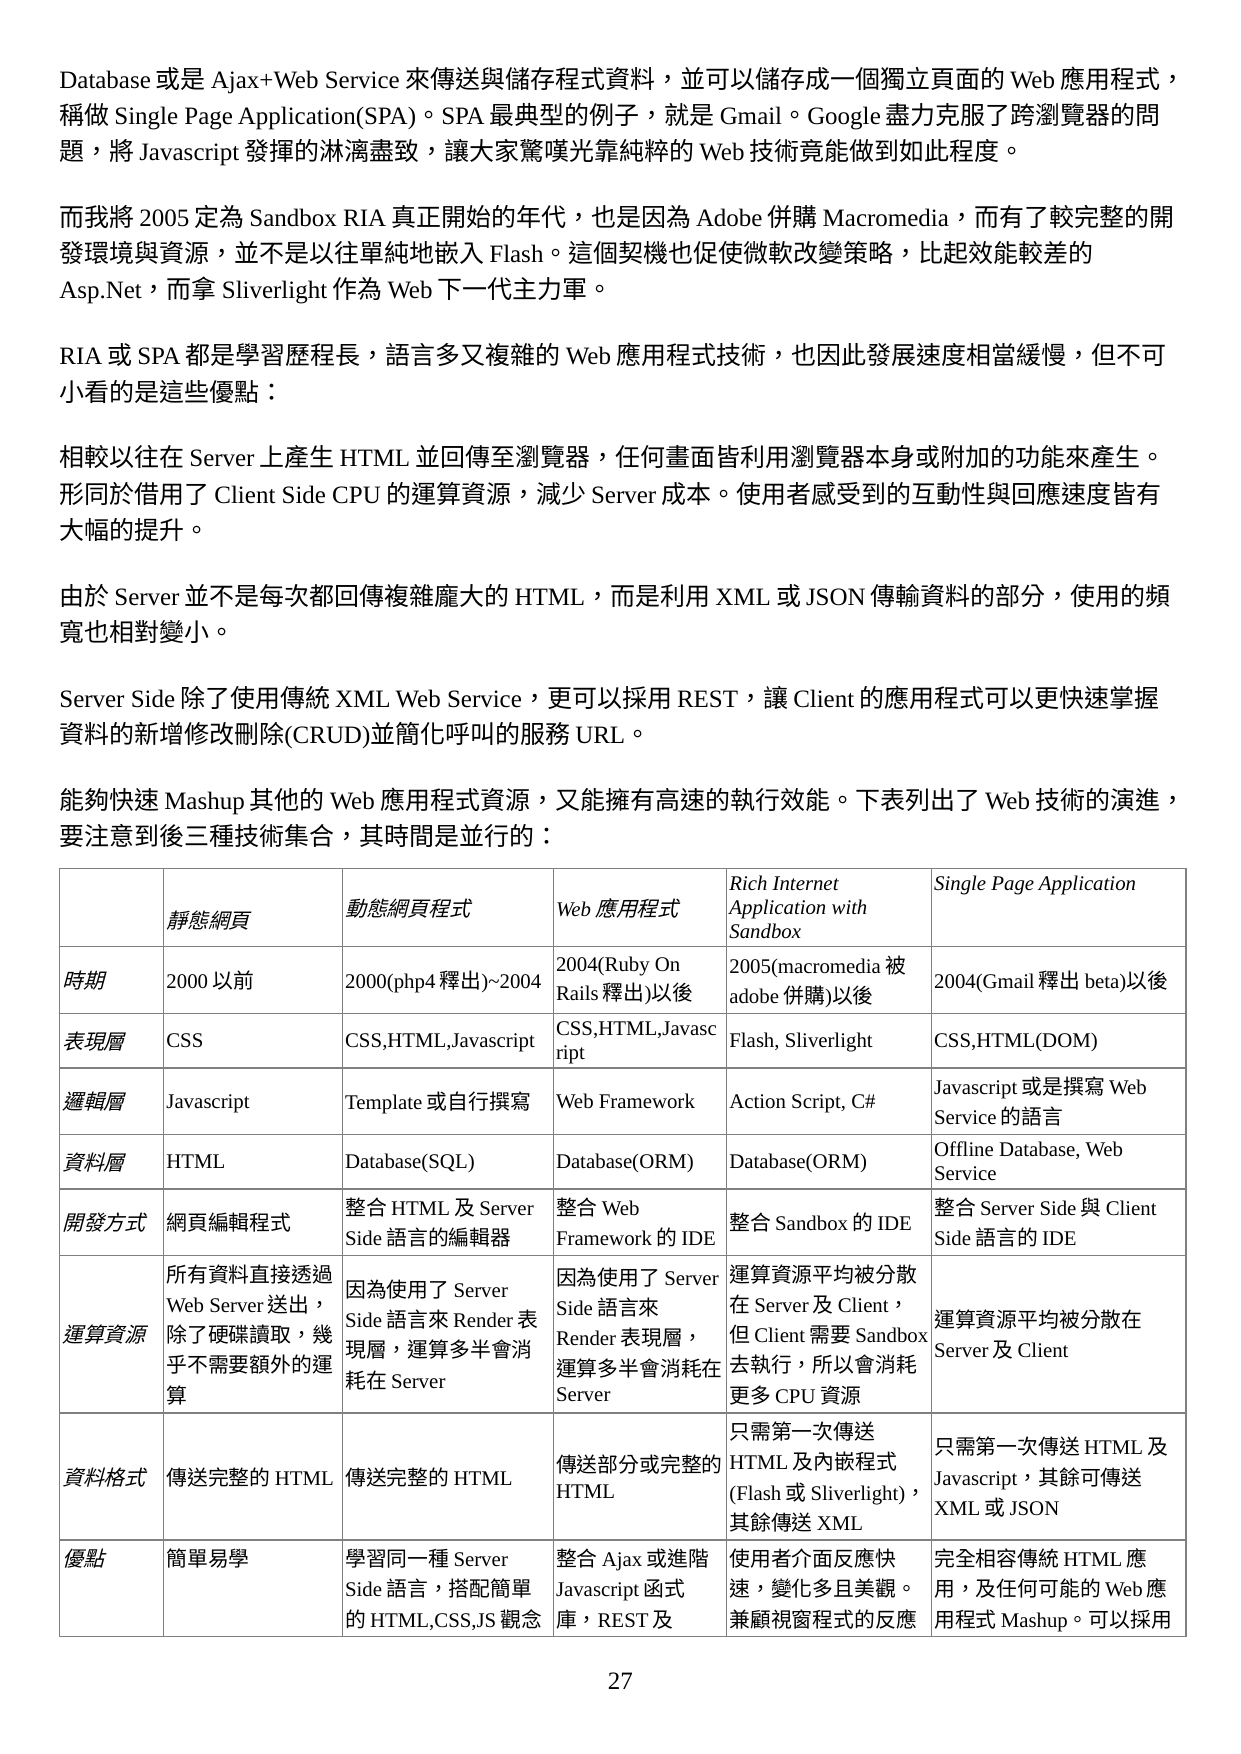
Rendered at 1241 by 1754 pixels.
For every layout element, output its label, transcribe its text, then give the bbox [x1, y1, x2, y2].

table_cell HTML [164, 1135, 342, 1188]
table_cell Web Framework [554, 1069, 726, 1134]
table_cell 傳送部分或完整的HTML [554, 1414, 726, 1539]
table_cell 開發方式 [60, 1190, 163, 1255]
table_cell 學習同一種Server Side語言，搭配簡單的HTML,CSS,JS觀念 [343, 1541, 553, 1636]
table_cell 邏輯層 [60, 1069, 163, 1134]
table_cell 網頁編輯程式 [164, 1190, 342, 1255]
table_cell 因為使用了Server Side語言來Render表現層，運算多半會消耗在Server [554, 1256, 726, 1412]
table_header Web應用程式 [554, 869, 726, 946]
table_cell 運算資源平均被分散在Server及Client，但Client需要Sandbox去執行，所以會消耗更多CPU資源 [727, 1256, 931, 1412]
table_cell 時期 [60, 947, 163, 1013]
text 由於Server並不是每次都回傳複雜龐大的HTML，而是利用XML或JSON傳輸資料的部分，使用的頻寬也相對變小。 [59, 576, 1181, 649]
text 能夠快速Mashup其他的Web應用程式資源，又能擁有高速的執行效能。下表列出了Web技術的演進，要注意到後三種技術集合，其時間是並行的： [59, 780, 1181, 853]
table_cell 整合Server Side與Client Side語言的IDE [932, 1190, 1185, 1255]
table_cell 2004(Ruby On Rails釋出)以後 [554, 947, 726, 1013]
table_header Rich Internet Application with Sandbox [727, 869, 931, 946]
table_cell 所有資料直接透過Web Server送出，除了硬碟讀取，幾乎不需要額外的運算 [164, 1256, 342, 1412]
table_cell 優點 [60, 1541, 163, 1636]
table_cell 整合Ajax或進階Javascript函式庫，REST及 [554, 1541, 726, 1636]
table_cell 只需第一次傳送HTML及內嵌程式(Flash或Sliverlight)，其餘傳送XML [727, 1414, 931, 1539]
table_cell 2004(Gmail釋出beta)以後 [932, 947, 1185, 1013]
table_cell CSS,HTML(DOM) [932, 1014, 1185, 1067]
text 相較以往在Server上產生HTML並回傳至瀏覽器，任何畫面皆利用瀏覽器本身或附加的功能來產生。形同於借用了Client Side CPU的運算資源，減少Server成本。使用者感受到的互動性與回應速度皆有大幅的提升。 [59, 438, 1181, 547]
table_cell 傳送完整的HTML [343, 1414, 553, 1539]
table_cell Javascript或是撰寫Web Service的語言 [932, 1069, 1185, 1134]
text Server Side除了使用傳統XML Web Service，更可以採用REST，讓Client的應用程式可以更快速掌握資料的新增修改刪除(CRUD)並簡化呼叫的服務URL。 [59, 678, 1181, 751]
table_cell 2005(macromedia被adobe併購)以後 [727, 947, 931, 1013]
table_cell 因為使用了Server Side語言來Render表現層，運算多半會消耗在Server [343, 1256, 553, 1412]
table_cell 整合Sandbox的IDE [727, 1190, 931, 1255]
table_cell 運算資源平均被分散在Server及Client [932, 1256, 1185, 1412]
table_cell Action Script, C# [727, 1069, 931, 1134]
table_cell 表現層 [60, 1014, 163, 1067]
table_cell Database(ORM) [727, 1135, 931, 1188]
table_cell 使用者介面反應快速，變化多且美觀。兼顧視窗程式的反應 [727, 1541, 931, 1636]
table_cell 資料層 [60, 1135, 163, 1188]
table_cell 運算資源 [60, 1256, 163, 1412]
table_cell 資料格式 [60, 1414, 163, 1539]
table_cell 整合HTML及Server Side語言的編輯器 [343, 1190, 553, 1255]
table_cell 2000以前 [164, 947, 342, 1013]
table_cell 完全相容傳統HTML應用，及任何可能的Web應用程式Mashup。可以採用 [932, 1541, 1185, 1636]
table_cell 簡單易學 [164, 1541, 342, 1636]
table_header Single Page Application [932, 869, 1185, 946]
text 直到2004年的時候，RIA出現了兩種不同的實做方法：一種是承襲以往需要安裝額外Runtime或是在特定瀏覽器才能執行的方式，稱做Sandbox；另一種是只採用CSS,HTML，並以Javascript控制HTML DOM的Dynamic HTML方式，優點就是只需要瀏覽器就可以執行。而後者也延伸出利用Offline Database或是Ajax+Web Service來傳送與儲存程式資料，並可以儲存成一個獨立頁面的Web應用程式，稱做Single Page Application(SPA)。SPA最典型的例子，就是Gmail。Google盡力克服了跨瀏覽器的問題，將Javascript發揮的淋漓盡致，讓大家驚嘆光靠純粹的Web技術竟能做到如此程度。 [59, 59, 1181, 168]
table_cell Database(ORM) [554, 1135, 726, 1188]
table_header 動態網頁程式 [343, 869, 553, 946]
table_cell Flash, Sliverlight [727, 1014, 931, 1067]
table_header 靜態網頁 [164, 869, 342, 946]
table_cell 傳送完整的HTML [164, 1414, 342, 1539]
table_cell 2000(php4釋出)~2004 [343, 947, 553, 1013]
table_cell Javascript [164, 1069, 342, 1134]
table_cell CSS,HTML,Javascript [554, 1014, 726, 1067]
table_cell 整合Web Framework的IDE [554, 1190, 726, 1255]
table_cell Offline Database, Web Service [932, 1135, 1185, 1188]
table_cell Database(SQL) [343, 1135, 553, 1188]
text RIA或SPA都是學習歷程長，語言多又複雜的Web應用程式技術，也因此發展速度相當緩慢，但不可小看的是這些優點： [59, 336, 1181, 408]
table_cell CSS,HTML,Javascript [343, 1014, 553, 1067]
table_cell Template或自行撰寫 [343, 1069, 553, 1134]
table_header [60, 869, 163, 946]
table_cell CSS [164, 1014, 342, 1067]
table_cell 只需第一次傳送HTML及Javascript，其餘可傳送XML或JSON [932, 1414, 1185, 1539]
text 而我將2005定為Sandbox RIA真正開始的年代，也是因為Adobe併購Macromedia，而有了較完整的開發環境與資源，並不是以往單純地嵌入Flash。這個契機也促使微軟改變策略，比起效能較差的Asp.Net，而拿Sliverlight作為Web下一代主力軍。 [59, 197, 1181, 306]
